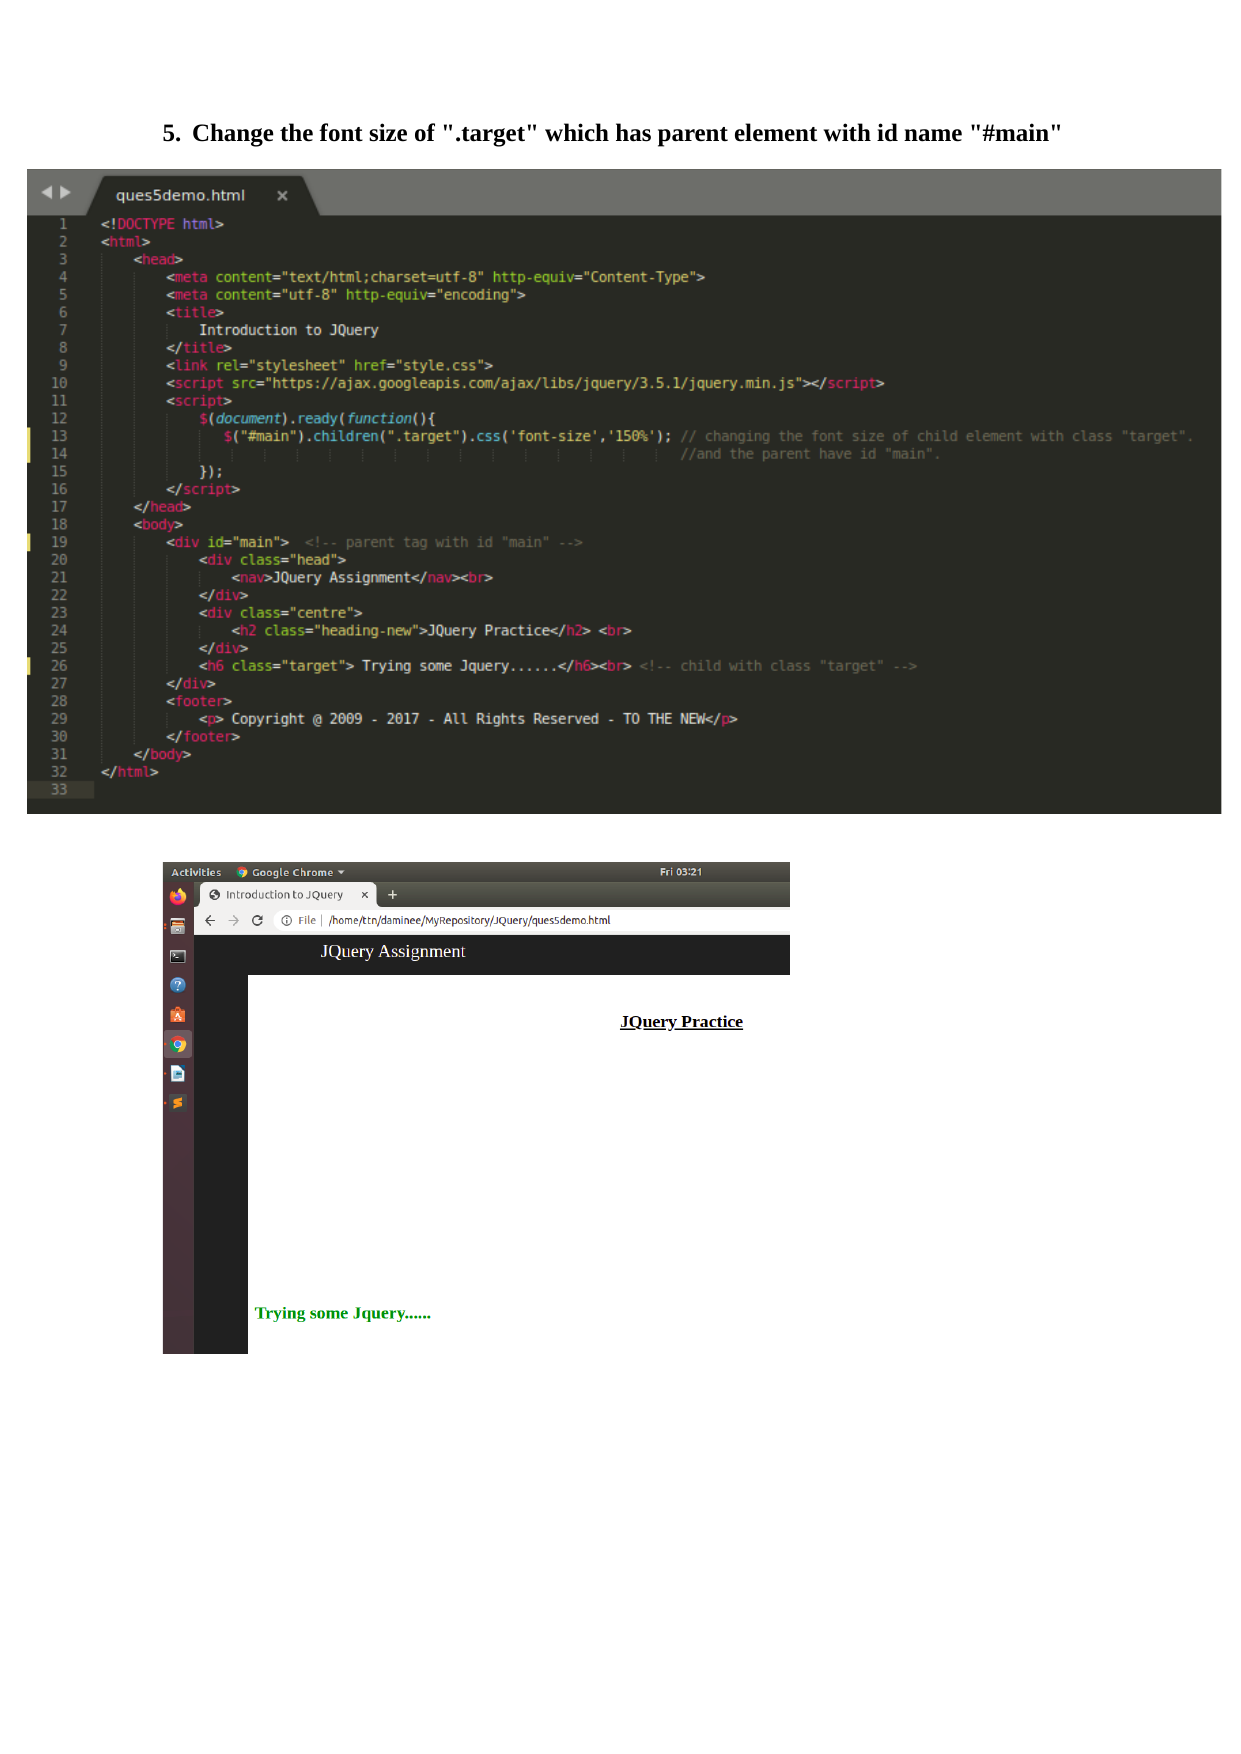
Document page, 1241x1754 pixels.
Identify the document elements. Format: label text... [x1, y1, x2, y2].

picture [27, 169, 1222, 814]
list Change the font size of ".target" which has parent element with id name "#main" [162, 118, 1122, 147]
